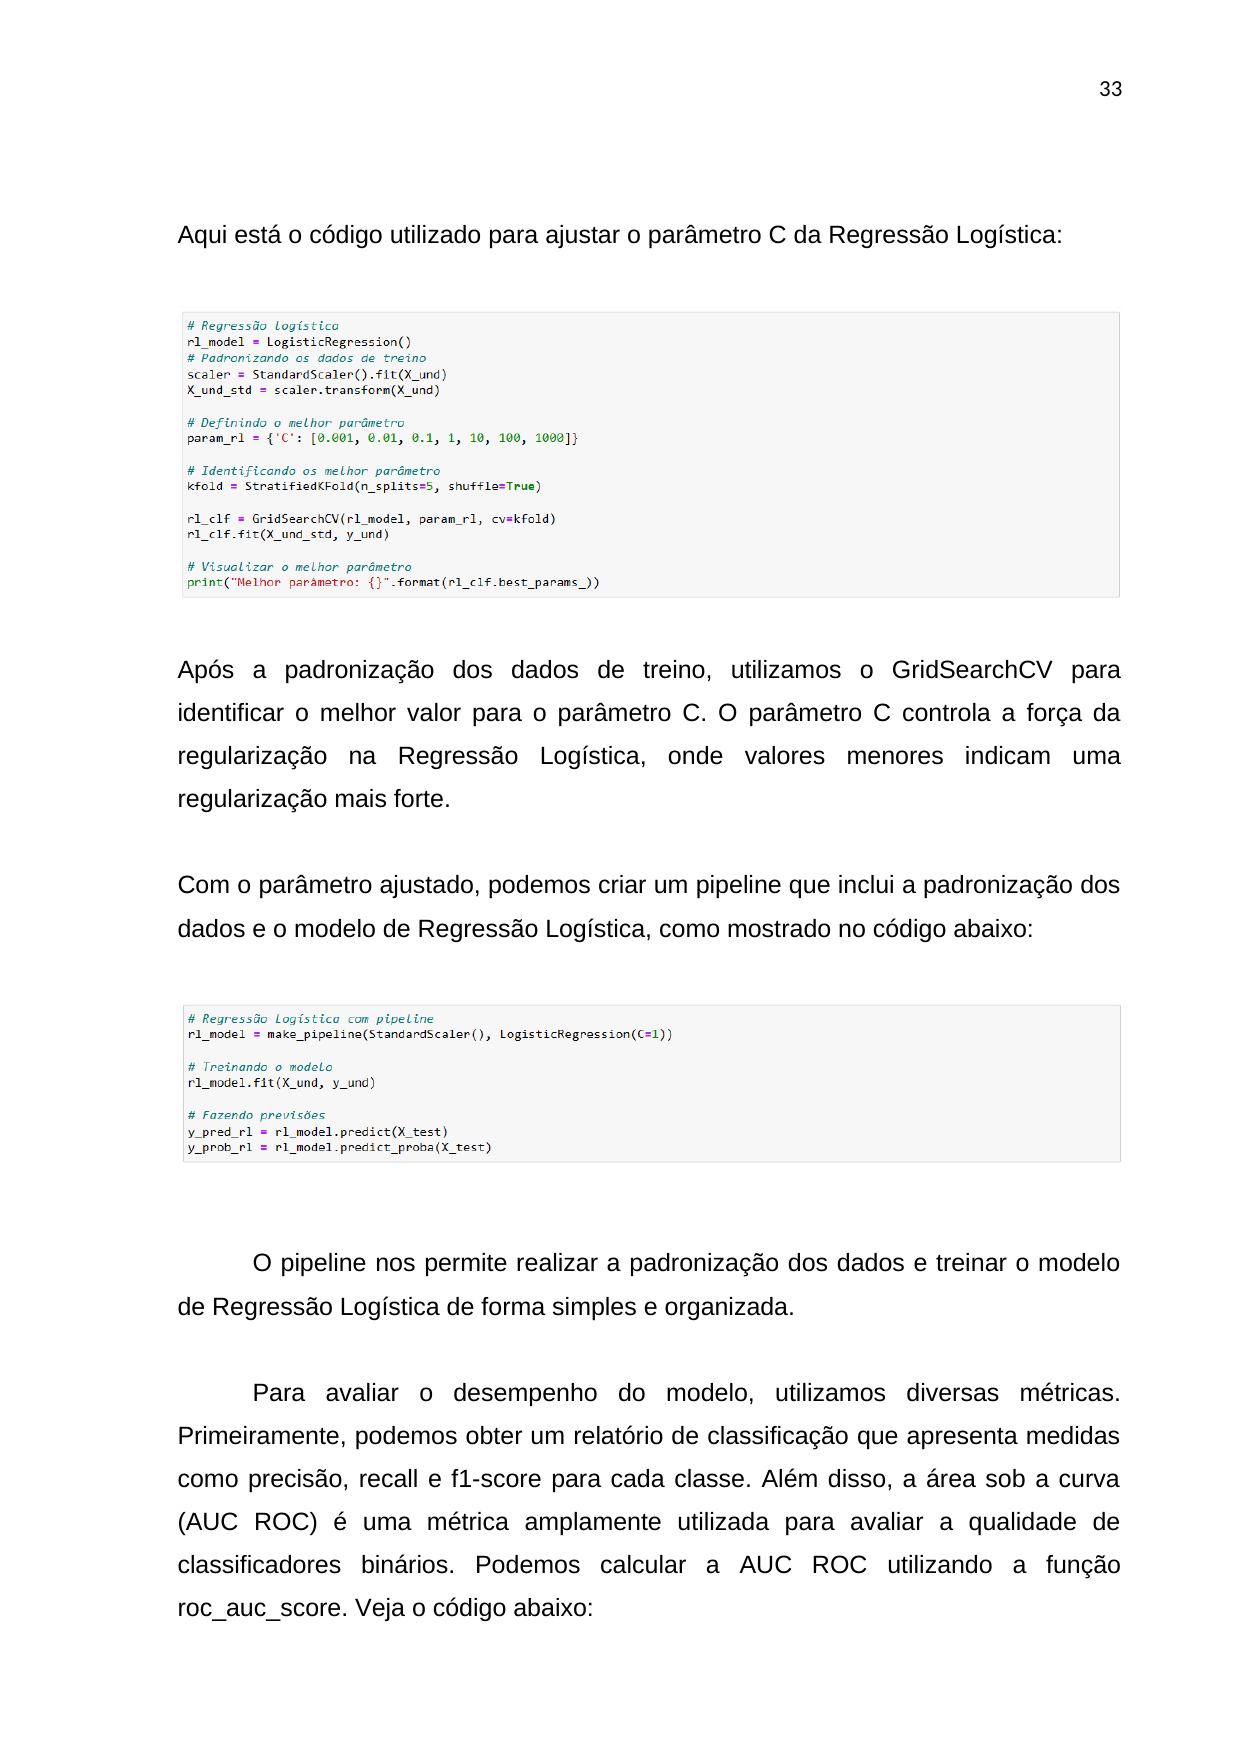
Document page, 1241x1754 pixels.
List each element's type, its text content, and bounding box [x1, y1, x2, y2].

text Para avaliar o desempenho do modelo, utilizamos diversas métricas. Primeiramente, podemos obter um relatório de classificação que apresenta medidas como precisão, recall e f1-score para cada classe. Além disso, a área sob a curva (AUC ROC) é uma métrica amplamente utilizada para avaliar a qualidade de classificadores binários. Podemos calcular a AUC ROC utilizando a função roc_auc_score. Veja o código abaixo: [177, 1378, 1122, 1622]
picture [177, 999, 1123, 1163]
text Após a padronização dos dados de treino, utilizamos o GridSearchCV para identificar o melhor valor para o parâmetro C. O parâmetro C controla a força da regularização na Regressão Logística, onde valores menores indicam uma regularização mais forte. [177, 655, 1122, 813]
text Com o parâmetro ajustado, podemos criar um pipeline que inclui a padronização dos dados e o modelo de Regressão Logística, como mostrado no código abaixo: [177, 870, 1122, 942]
picture [177, 306, 1123, 598]
text Aqui está o código utilizado para ajustar o parâmetro C da Regressão Logística: [177, 220, 1122, 249]
text O pipeline nos permite realizar a padronização dos dados e treinar o modelo de Regressão Logística de forma simples e organizada. [177, 1248, 1122, 1320]
